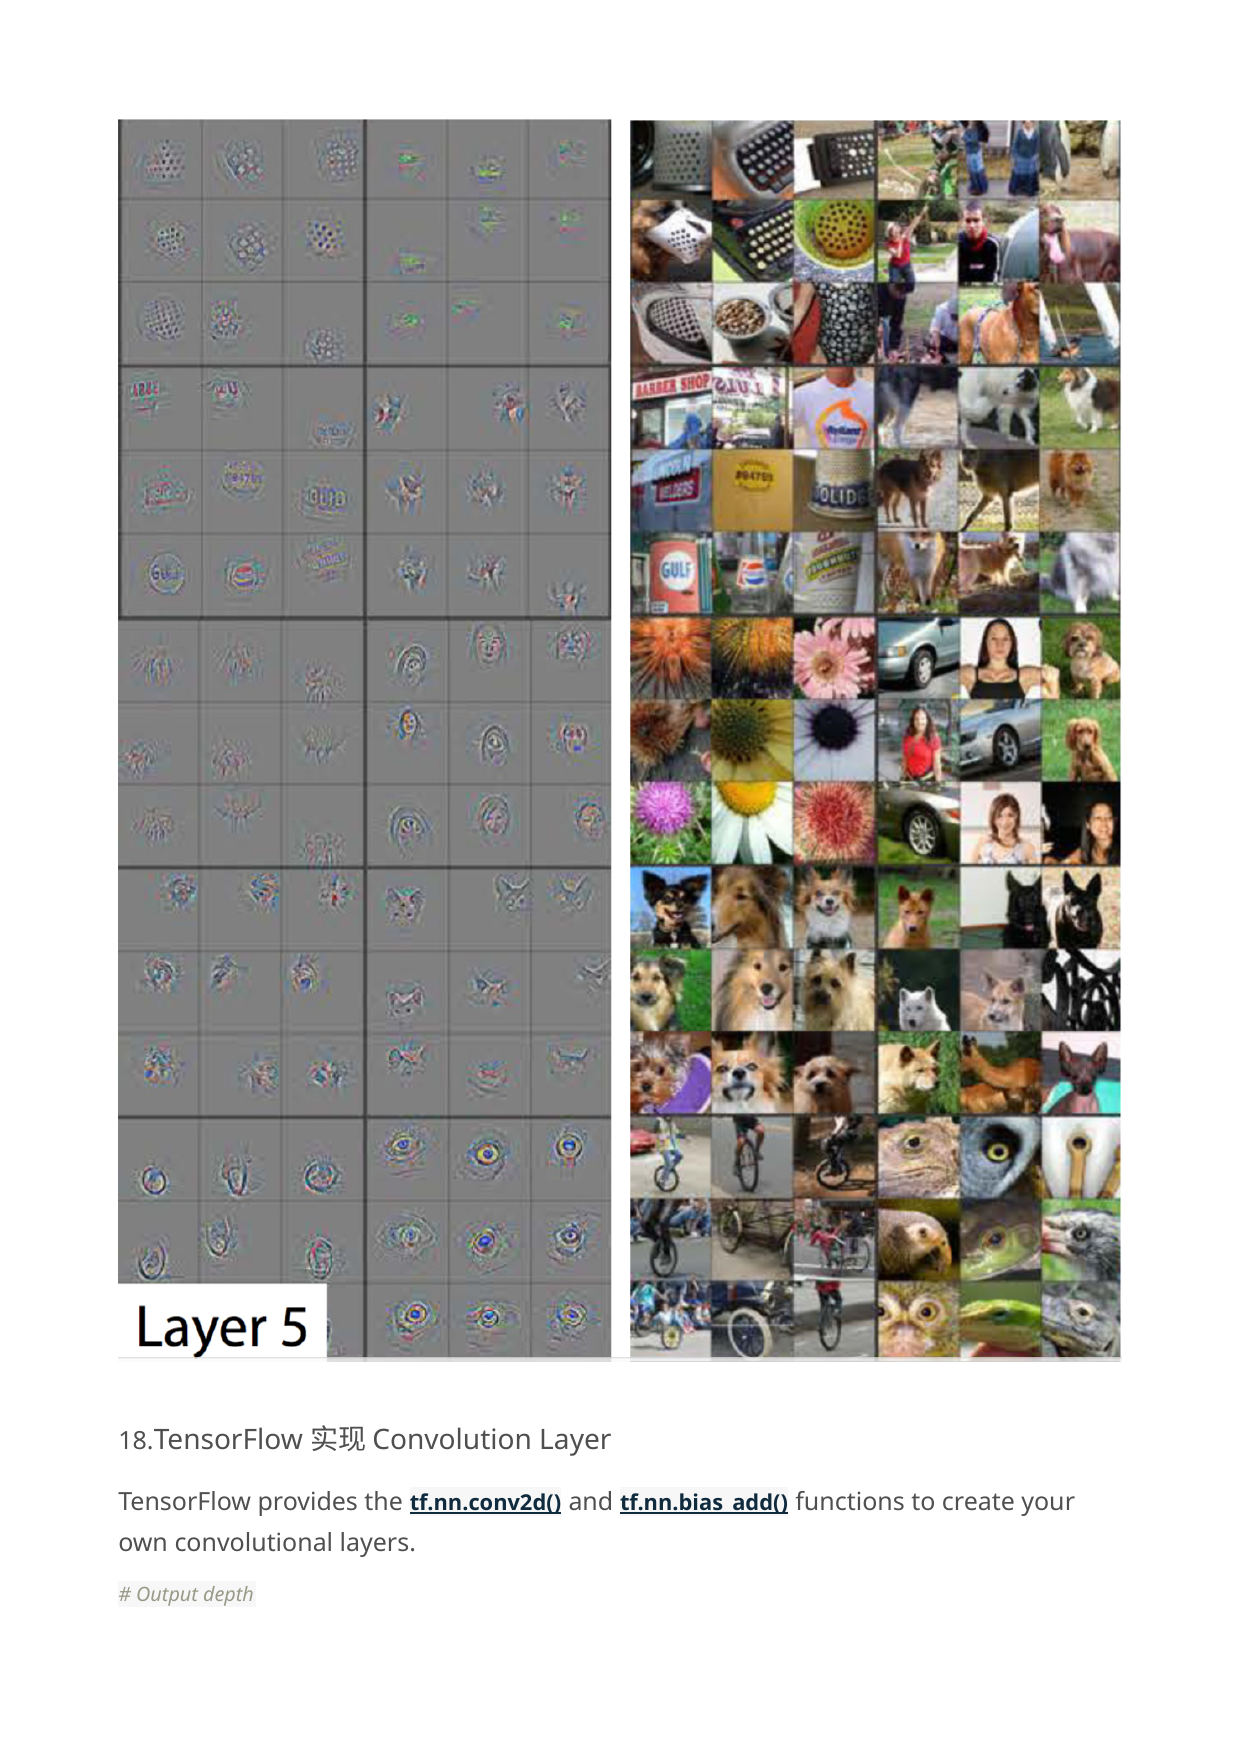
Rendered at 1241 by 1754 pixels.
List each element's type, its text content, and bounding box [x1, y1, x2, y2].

text TensorFlow provides the tf.nn.conv2d() and tf.nn.bias_add() functions to create your own convolutional layers. [118, 1480, 1122, 1559]
text 18.TensorFlow 实现Convolution Layer [118, 1416, 1122, 1457]
text # Output depth [118, 1581, 1122, 1607]
